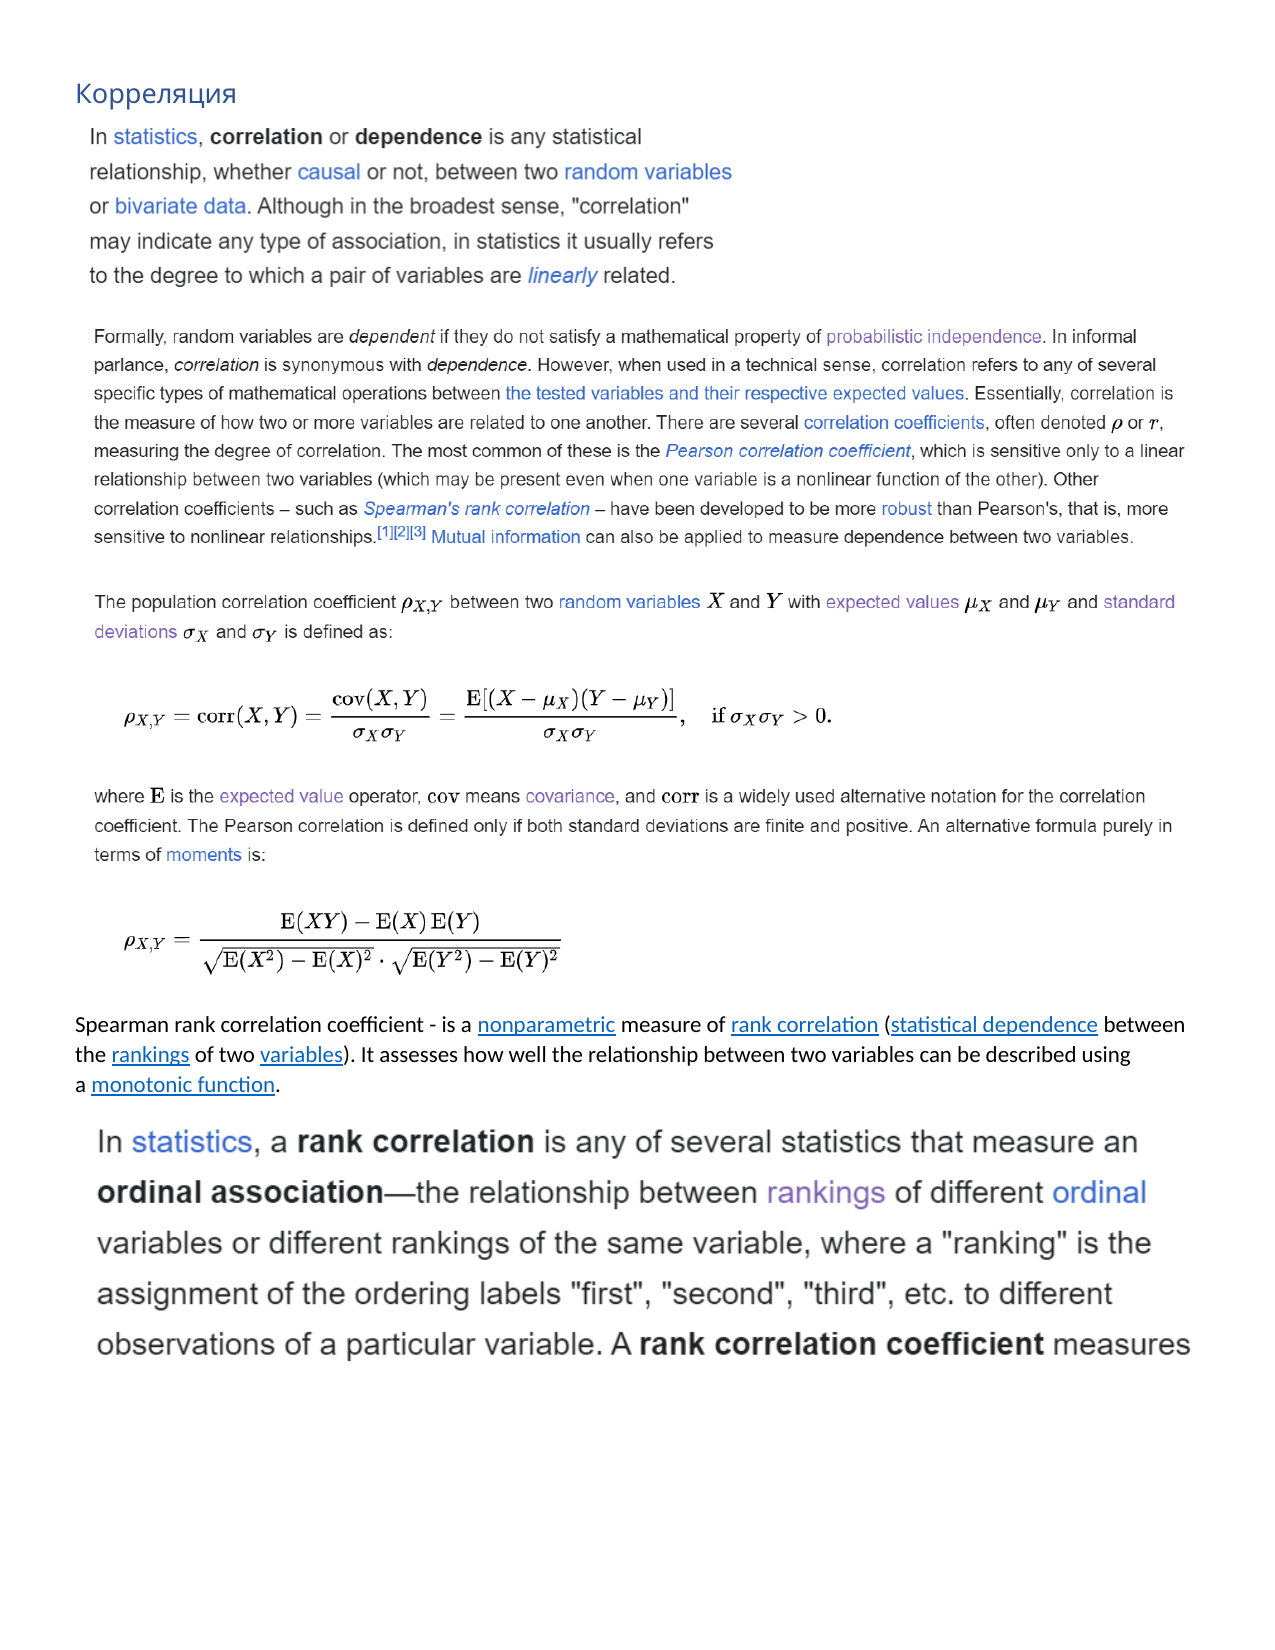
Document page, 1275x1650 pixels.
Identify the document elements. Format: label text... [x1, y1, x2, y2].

subtitle Корреляция [75, 75, 1200, 112]
picture [75, 1117, 1200, 1365]
text Spearman rank correlation coefficient - is a nonparametric measure of rank correlation (statistical dependence between the rankings of two variables). It assesses how well the relationship between two variables can be described using a monotonic function. [75, 1010, 1200, 1098]
picture [75, 114, 744, 295]
picture [75, 580, 1215, 992]
picture [75, 313, 1202, 562]
